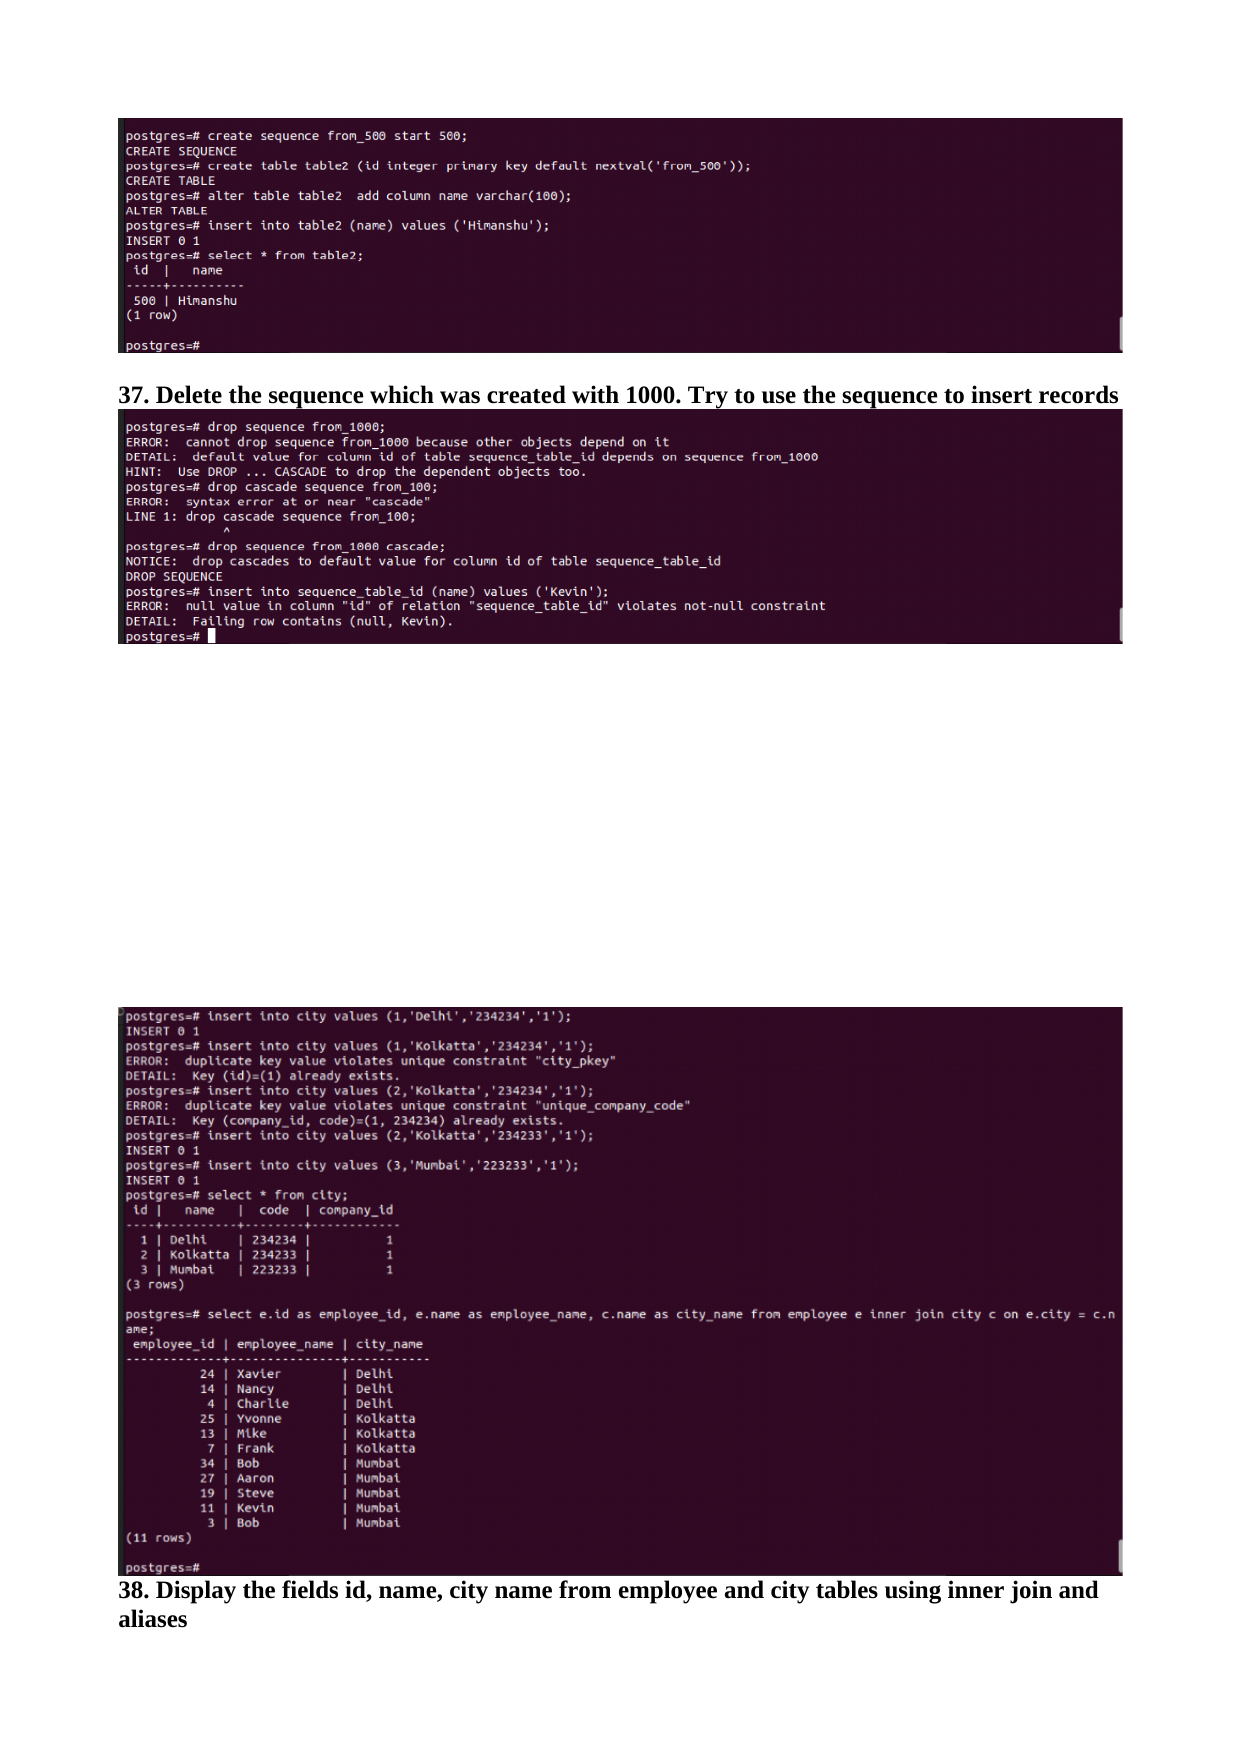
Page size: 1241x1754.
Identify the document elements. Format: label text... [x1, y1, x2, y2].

text 38. Display the fields id, name, city name from employee and city tables using inner join and aliases [118, 1576, 1122, 1633]
text 37. Delete the sequence which was created with 1000. Try to use the sequence to insert records [118, 381, 1122, 409]
